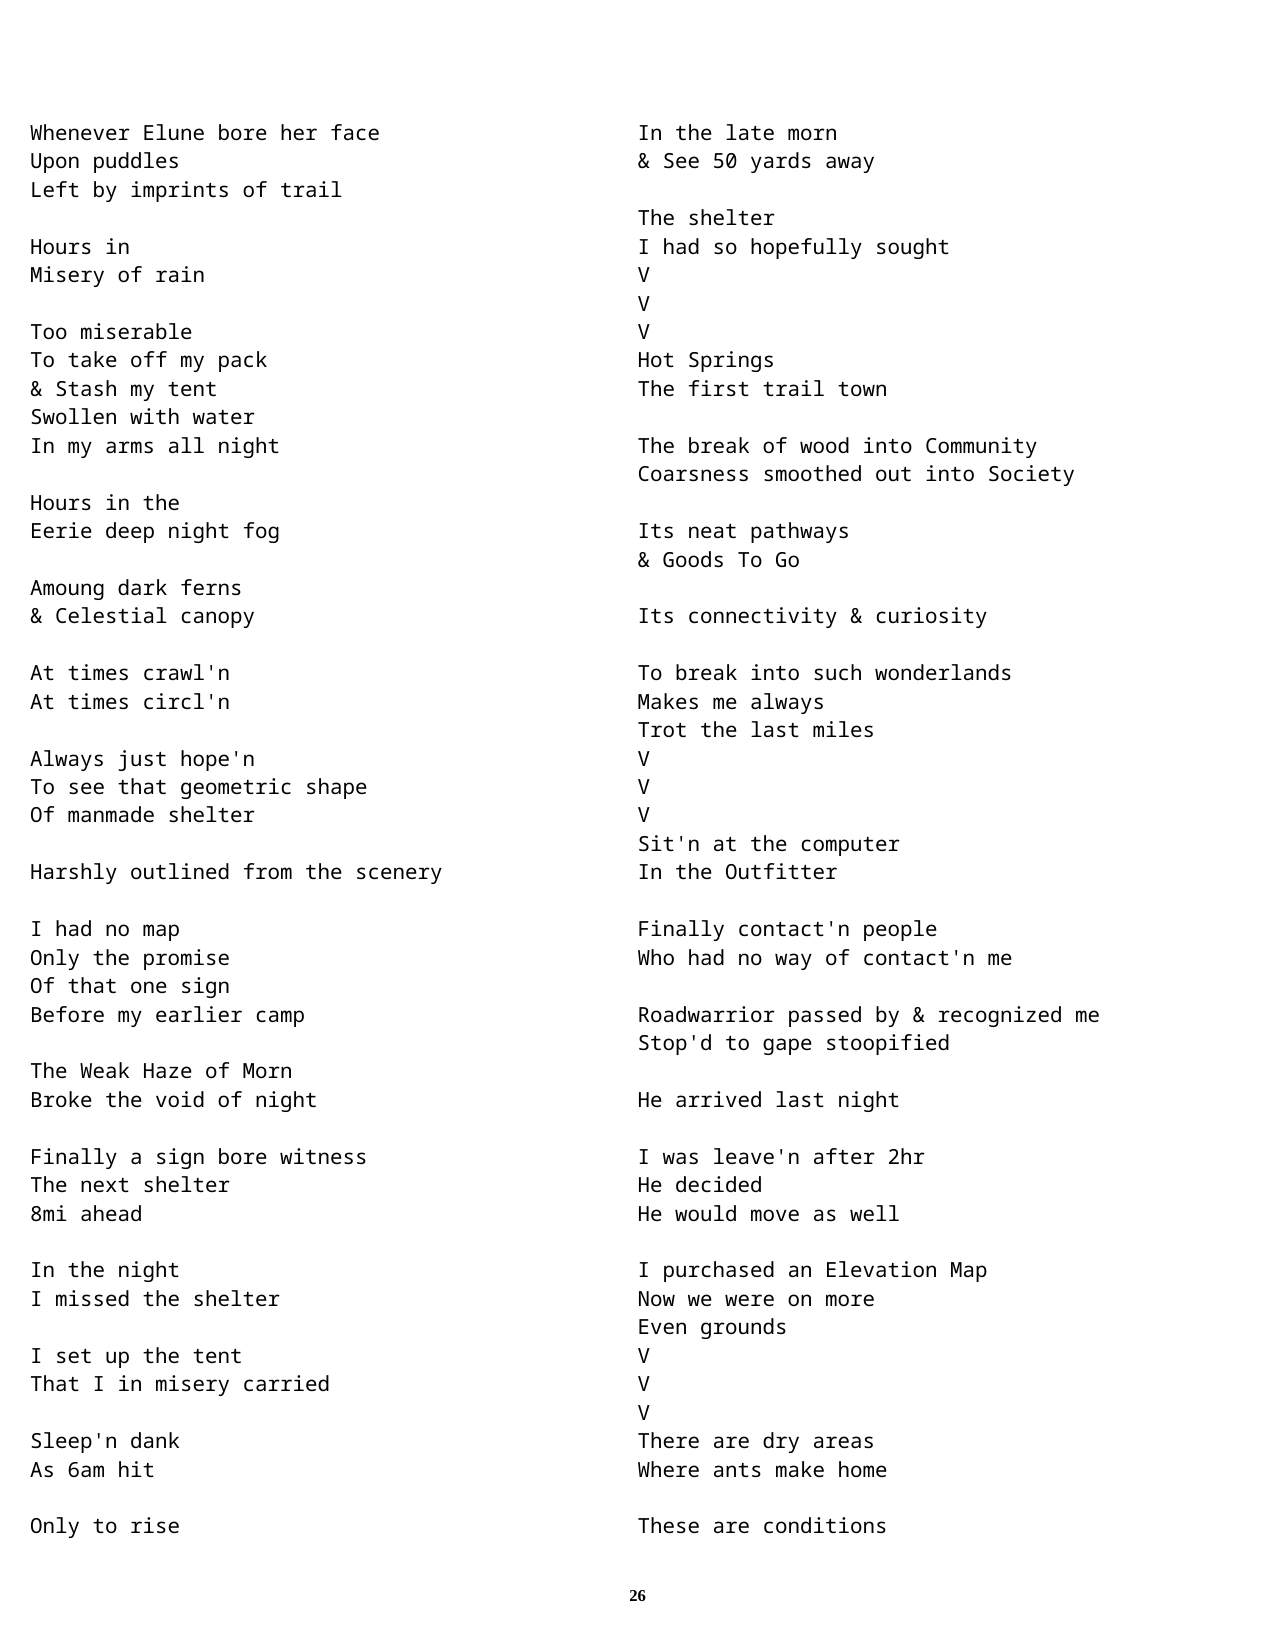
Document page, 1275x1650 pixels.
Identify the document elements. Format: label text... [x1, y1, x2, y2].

text He arrived last night [637, 1085, 1245, 1113]
text Upon puddles [30, 147, 637, 175]
text Hours in the [30, 488, 637, 516]
text & See 50 yards away [637, 147, 1245, 175]
text The first trail town [637, 374, 1245, 402]
text V [637, 744, 1245, 772]
text V [637, 801, 1245, 829]
text Only the promise [30, 943, 637, 971]
text Harshly outlined from the scenery [30, 857, 637, 886]
text Where ants make home [637, 1455, 1245, 1483]
text V [637, 1341, 1245, 1369]
text The break of wood into Community [637, 431, 1245, 459]
text In my arms all night [30, 431, 637, 459]
text Always just hope'n [30, 744, 637, 772]
text Even grounds [637, 1312, 1245, 1341]
text These are conditions [637, 1512, 1245, 1540]
text I had no map [30, 914, 637, 943]
text & Goods To Go [637, 545, 1245, 573]
text V [637, 1369, 1245, 1398]
text 8mi ahead [30, 1199, 637, 1227]
text Swollen with water [30, 402, 637, 431]
text Amoung dark ferns [30, 573, 637, 602]
text & Stash my tent [30, 374, 637, 402]
text V [637, 772, 1245, 801]
text The next shelter [30, 1170, 637, 1199]
text I set up the tent [30, 1341, 637, 1369]
text Who had no way of contact'n me [637, 943, 1245, 971]
text V [637, 289, 1245, 317]
text I purchased an Elevation Map [637, 1256, 1245, 1284]
text Roadwarrior passed by & recognized me [637, 1000, 1245, 1028]
text The shelter [637, 203, 1245, 232]
text V [637, 1398, 1245, 1426]
text Finally contact'n people [637, 914, 1245, 943]
text Hours in [30, 232, 637, 260]
text Its neat pathways [637, 516, 1245, 545]
text Broke the void of night [30, 1085, 637, 1113]
text Makes me always [637, 687, 1245, 715]
text Too miserable [30, 317, 637, 346]
text Trot the last miles [637, 715, 1245, 744]
text Of manmade shelter [30, 801, 637, 829]
text In the late morn [637, 118, 1245, 147]
text Whenever Elune bore her face [30, 118, 637, 147]
text Eerie deep night fog [30, 516, 637, 545]
text Left by imprints of trail [30, 175, 637, 203]
text I had so hopefully sought [637, 232, 1245, 260]
text As 6am hit [30, 1455, 637, 1483]
text To break into such wonderlands [637, 658, 1245, 687]
text In the night [30, 1256, 637, 1284]
text Before my earlier camp [30, 1000, 637, 1028]
text At times circl'n [30, 687, 637, 715]
text Stop'd to gape stoopified [637, 1028, 1245, 1057]
text To see that geometric shape [30, 772, 637, 801]
text The Weak Haze of Morn [30, 1057, 637, 1085]
text Sleep'n dank [30, 1426, 637, 1455]
text At times crawl'n [30, 658, 637, 687]
text In the Outfitter [637, 857, 1245, 886]
text Sit'n at the computer [637, 829, 1245, 857]
text He would move as well [637, 1199, 1245, 1227]
text V [637, 317, 1245, 346]
text & Celestial canopy [30, 602, 637, 630]
text To take off my pack [30, 346, 637, 374]
text V [637, 260, 1245, 289]
text Its connectivity & curiosity [637, 602, 1245, 630]
text I missed the shelter [30, 1284, 637, 1312]
text Of that one sign [30, 971, 637, 1000]
text Finally a sign bore witness [30, 1142, 637, 1170]
text He decided [637, 1170, 1245, 1199]
text Hot Springs [637, 346, 1245, 374]
text That I in misery carried [30, 1369, 637, 1398]
text Only to rise [30, 1512, 637, 1540]
text I was leave'n after 2hr [637, 1142, 1245, 1170]
text Coarsness smoothed out into Society [637, 459, 1245, 488]
text There are dry areas [637, 1426, 1245, 1455]
text Misery of rain [30, 260, 637, 289]
text Now we were on more [637, 1284, 1245, 1312]
